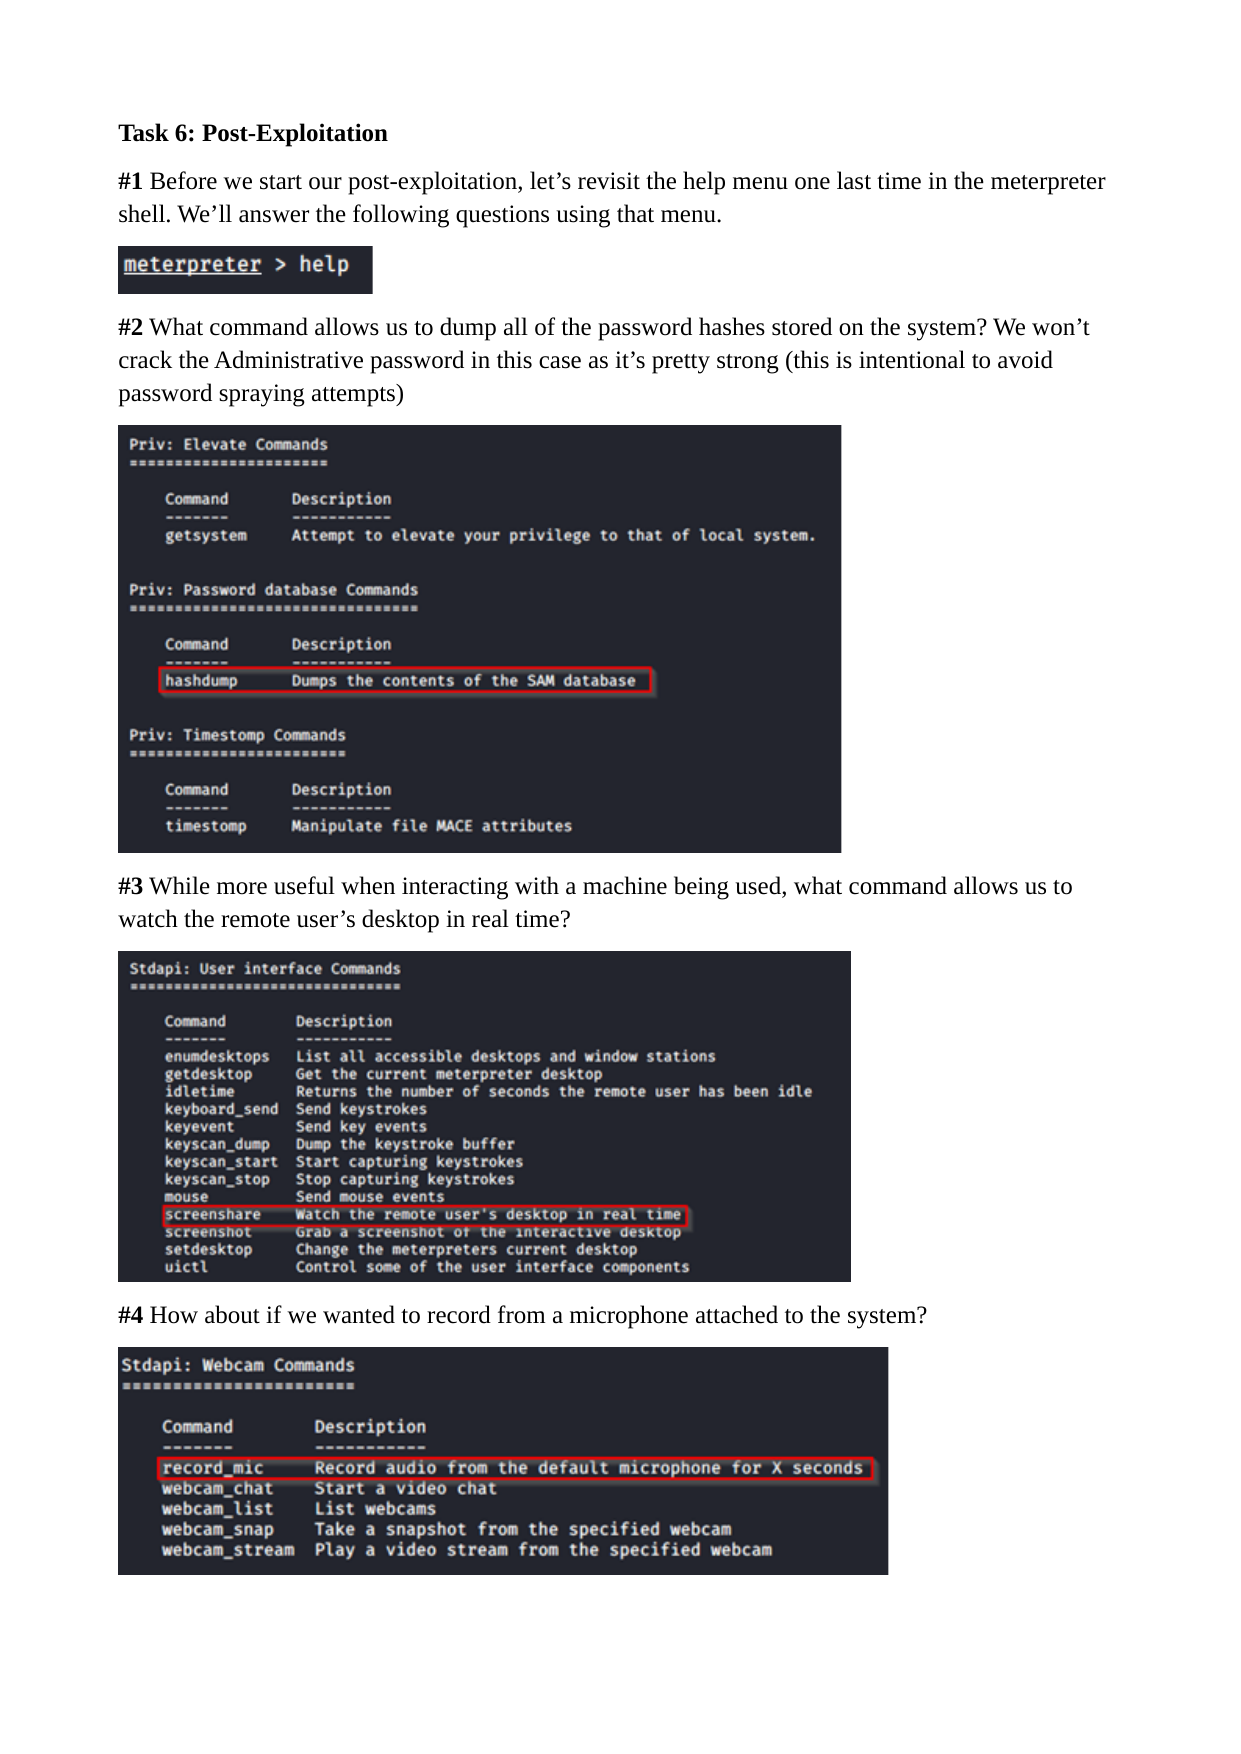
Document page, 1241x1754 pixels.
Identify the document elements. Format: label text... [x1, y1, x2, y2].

picture [118, 425, 842, 853]
text #4 How about if we wanted to record from a microphone attached to the system? [118, 1300, 1122, 1329]
picture [118, 246, 373, 294]
text #1 Before we start our post-exploitation, let’s revisit the help menu one last time in the meterpreter shell. We’ll answer the following questions using that menu. [118, 166, 1122, 227]
picture [118, 1347, 889, 1575]
text Task 6: Post-Exploitation [118, 118, 1122, 147]
picture [118, 951, 851, 1282]
text #3 While more useful when interacting with a machine being used, what command allows us to watch the remote user’s desktop in real time? [118, 871, 1122, 933]
text #2 What command allows us to dump all of the password hashes stored on the system? We won’t crack the Administrative password in this case as it’s pretty strong (this is intentional to avoid password spraying attempts) [118, 312, 1122, 407]
